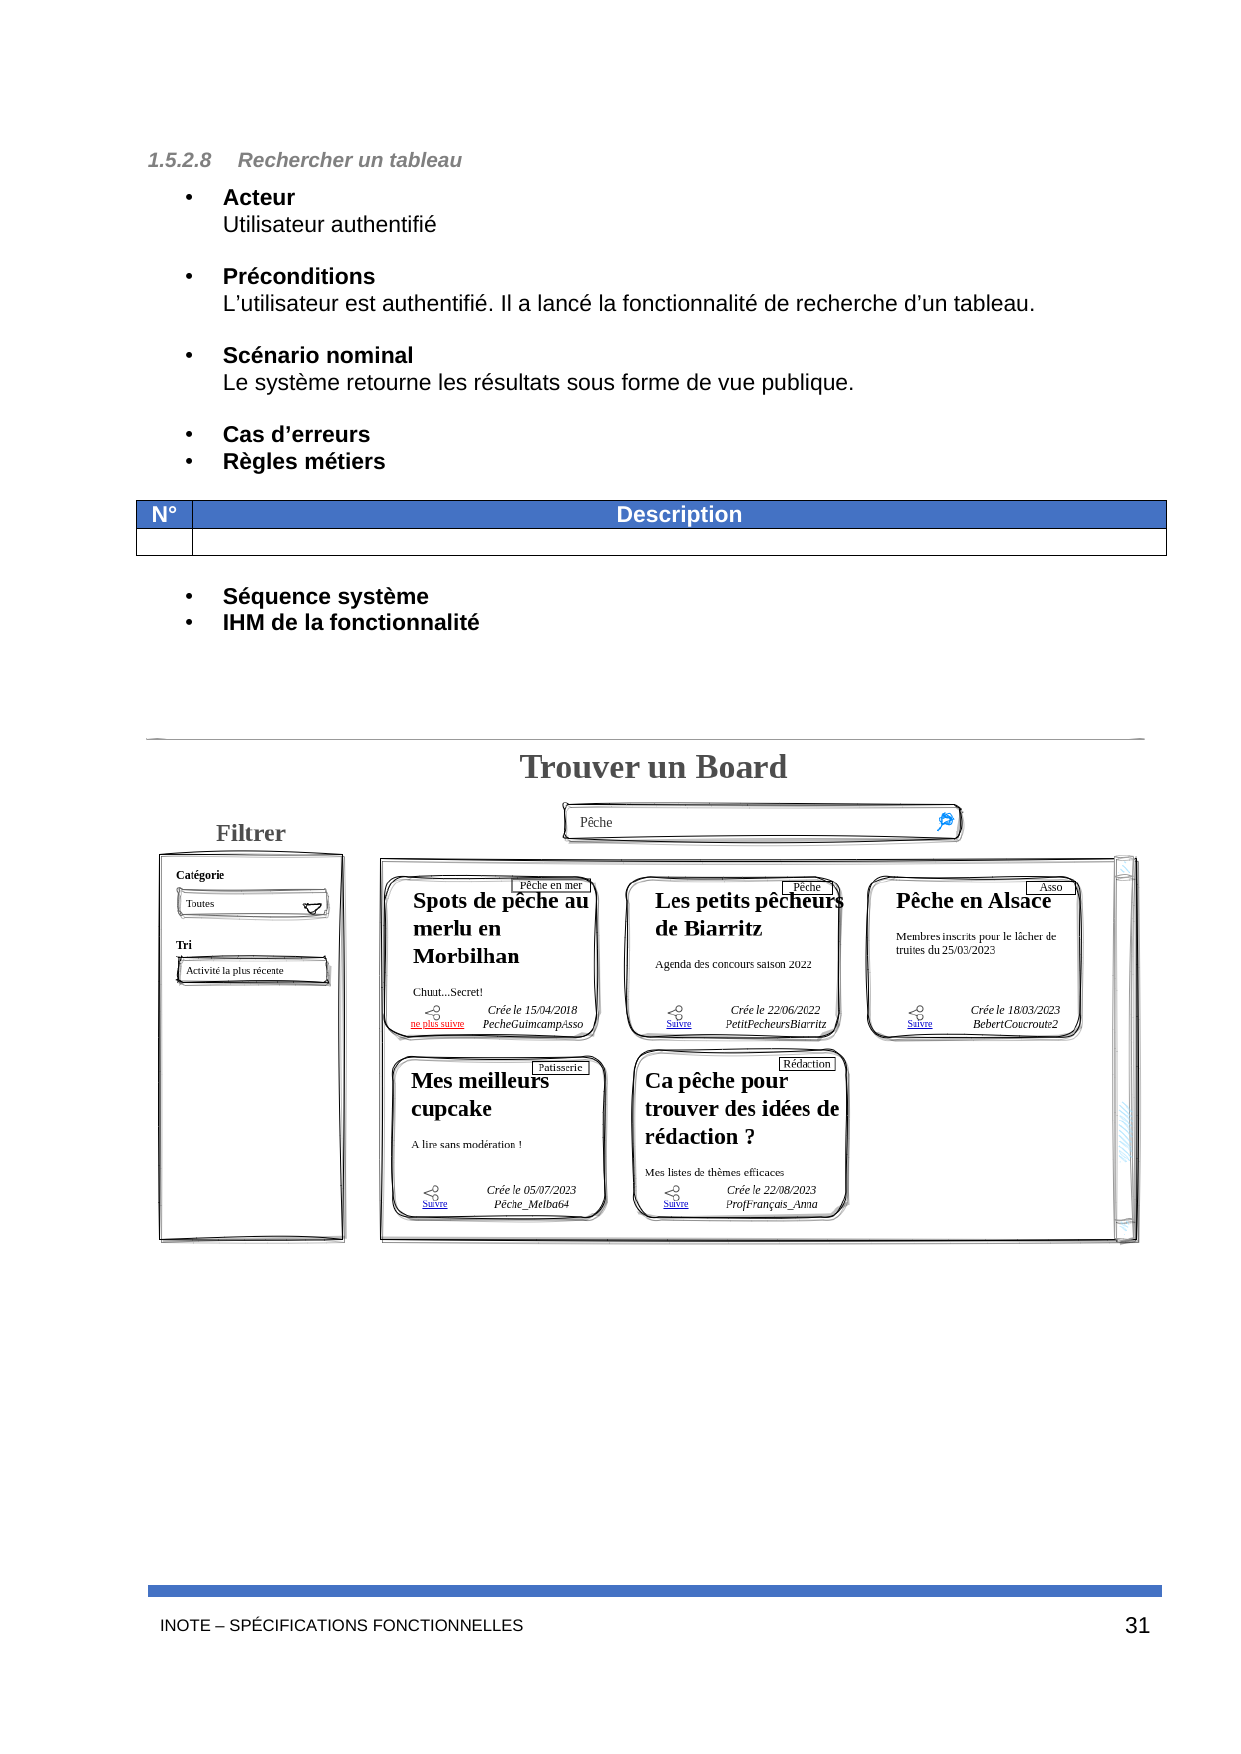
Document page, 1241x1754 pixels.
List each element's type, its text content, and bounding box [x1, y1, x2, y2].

list L’utilisateur est authentifié. Il a lancé la fonctionnalité de recherche d’un tableau. [185, 289, 1162, 316]
subtitle Rechercher un tableau [148, 148, 1162, 172]
picture [146, 738, 1145, 1259]
list Préconditions [185, 263, 1162, 289]
table_header N° [137, 501, 192, 528]
list Le système retourne les résultats sous forme de vue publique. [185, 369, 1162, 395]
list Scénario nominal [185, 342, 1162, 369]
list IHM de la fonctionnalité [185, 609, 1162, 635]
table_cell [137, 529, 192, 555]
table_header Description [193, 501, 1166, 528]
list Cas d’erreurs [185, 421, 1162, 448]
list Acteur [185, 184, 1162, 211]
list Règles métiers [185, 448, 1162, 474]
list Utilisateur authentifié [185, 211, 1162, 237]
list Séquence système [185, 583, 1162, 609]
table_cell [193, 529, 1166, 555]
